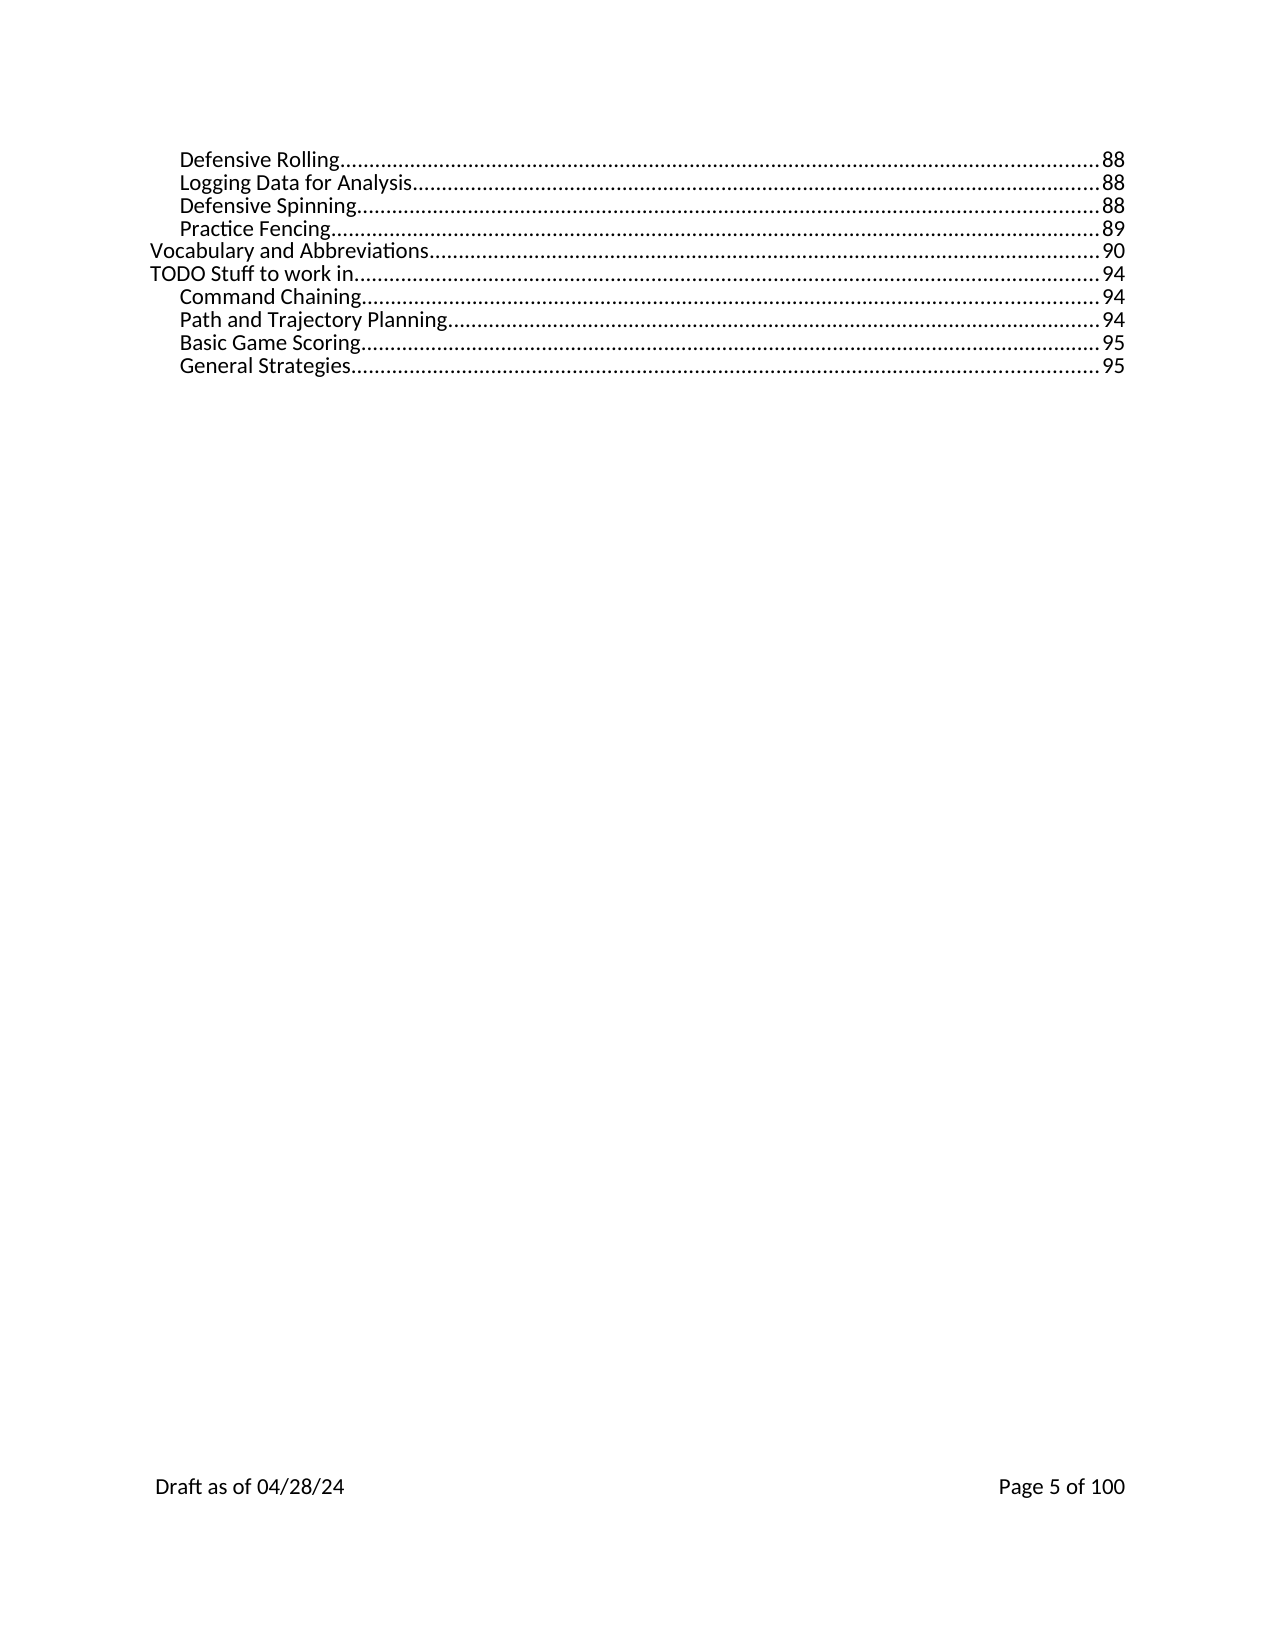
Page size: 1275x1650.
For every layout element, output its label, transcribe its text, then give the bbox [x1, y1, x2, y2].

text Defensive Rolling 88 [179, 150, 1125, 173]
text Vocabulary and Abbreviations 90 [150, 242, 1125, 264]
text Path and Trajectory Planning 94 [179, 310, 1125, 333]
text TODO Stuff to work in 94 [150, 264, 1125, 287]
text General Strategies 95 [179, 356, 1125, 379]
text Defensive Spinning 88 [179, 196, 1125, 219]
text Practice Fencing 89 [179, 219, 1125, 242]
text Logging Data for Analysis 88 [179, 173, 1125, 196]
text Basic Game Scoring 95 [179, 333, 1125, 356]
text Command Chaining 94 [179, 287, 1125, 310]
